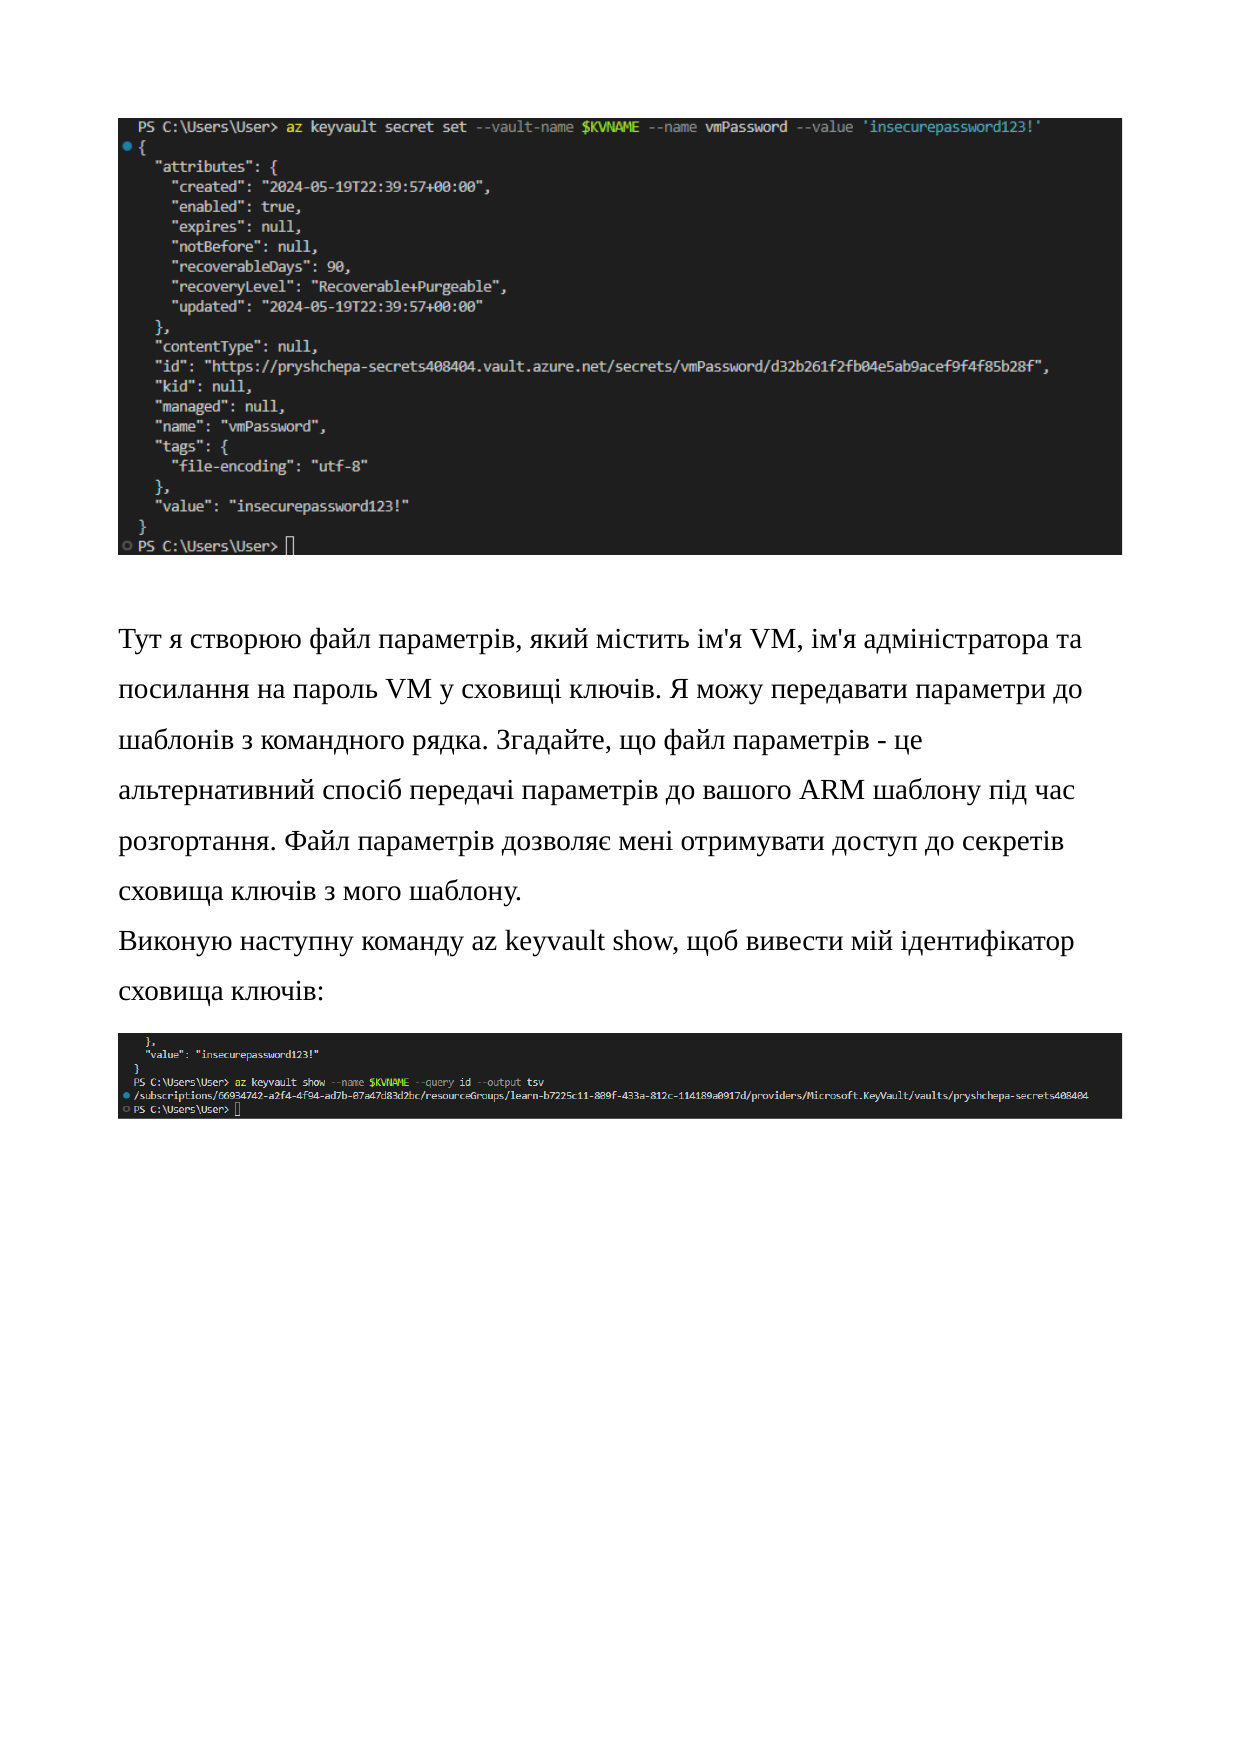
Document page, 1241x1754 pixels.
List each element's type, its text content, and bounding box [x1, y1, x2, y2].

picture [118, 1033, 1123, 1119]
picture [118, 118, 1123, 555]
text Виконую наступну команду az keyvault show, щоб вивести мій ідентифікатор сховища ключів: [118, 923, 1122, 1007]
text Тут я створюю файл параметрів, який містить ім'я VM, ім'я адміністратора та посилання на пароль VM у сховищі ключів. Я можу передавати параметри до шаблонів з командного рядка. Згадайте, що файл параметрів - це альтернативний спосіб передачі параметрів до вашого ARM шаблону під час розгортання. Файл параметрів дозволяє мені отримувати доступ до секретів сховища ключів з мого шаблону. [118, 621, 1122, 906]
